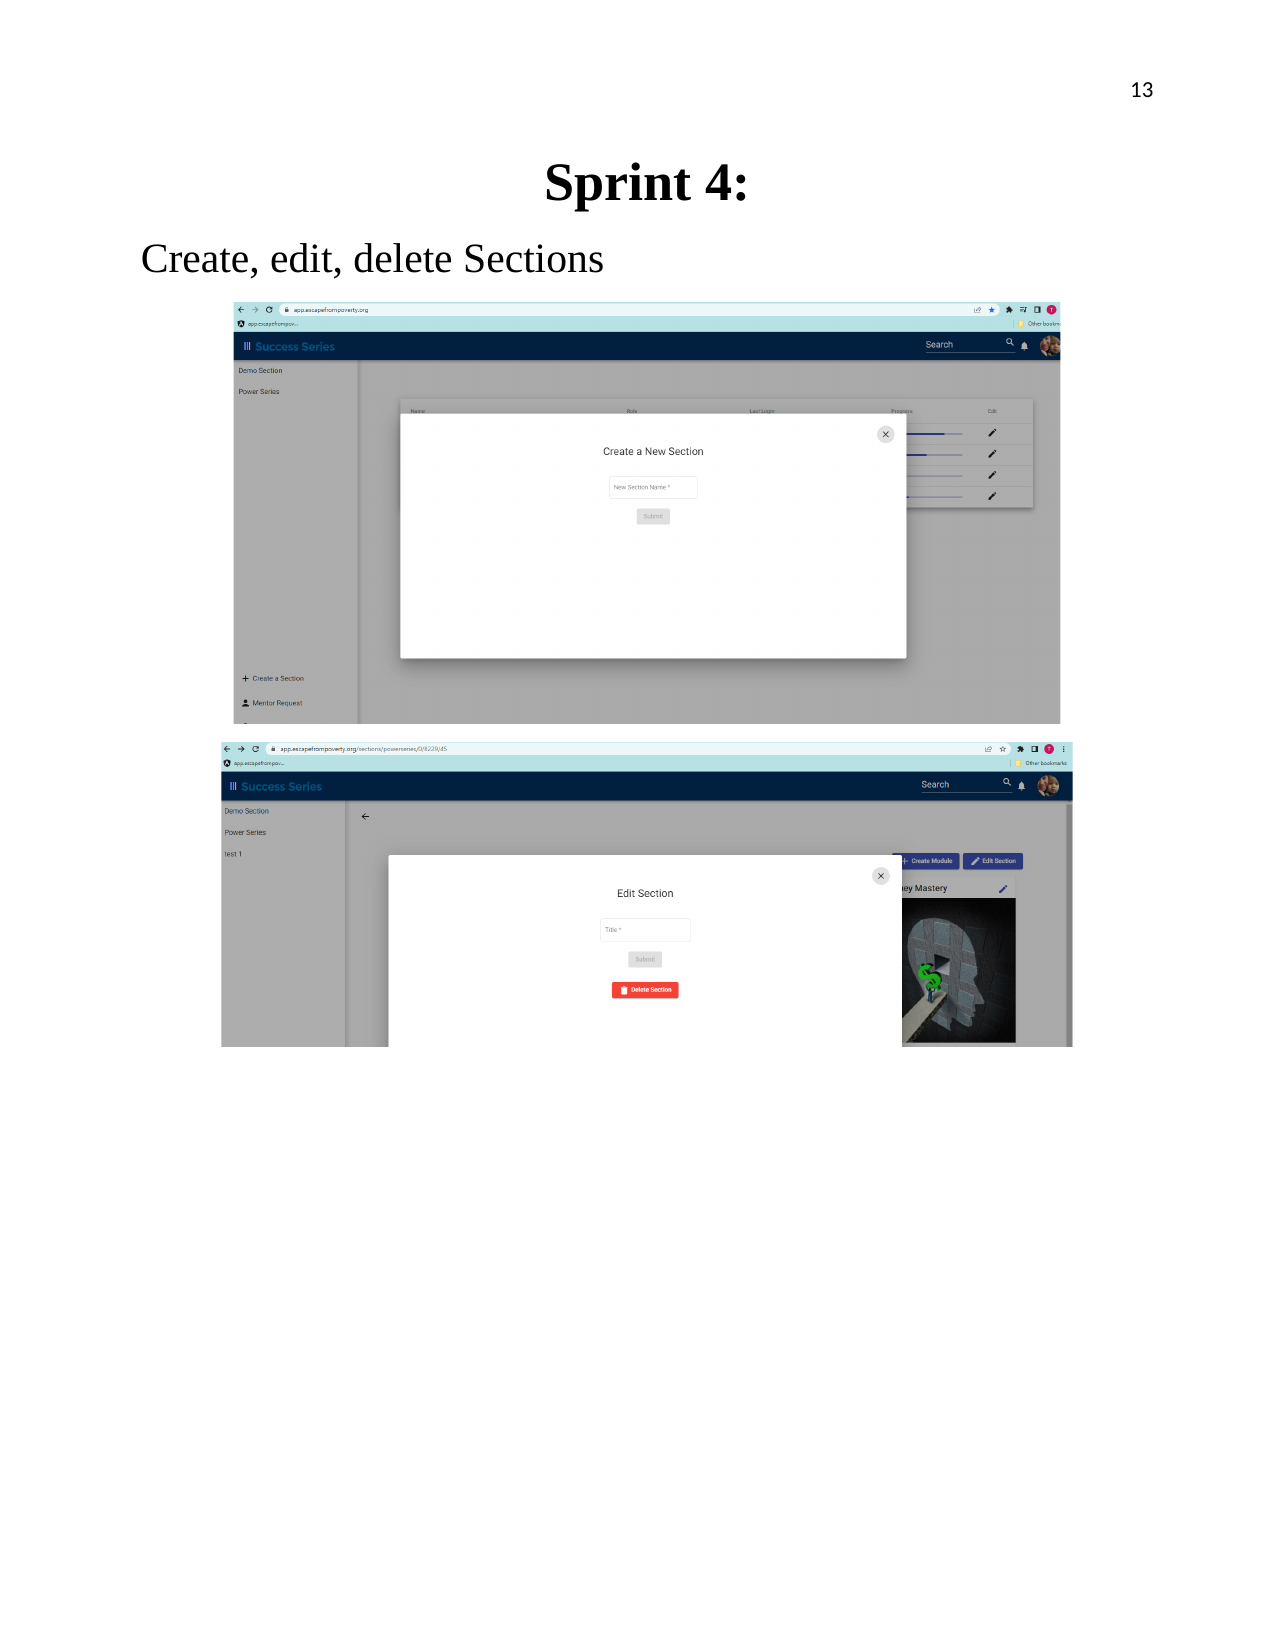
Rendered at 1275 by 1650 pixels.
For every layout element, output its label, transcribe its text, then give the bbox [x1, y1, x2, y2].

picture [221, 742, 1073, 1047]
text Sprint 4: [141, 150, 1153, 212]
text Create, edit, delete Sections [141, 234, 1153, 282]
picture [233, 302, 1061, 724]
